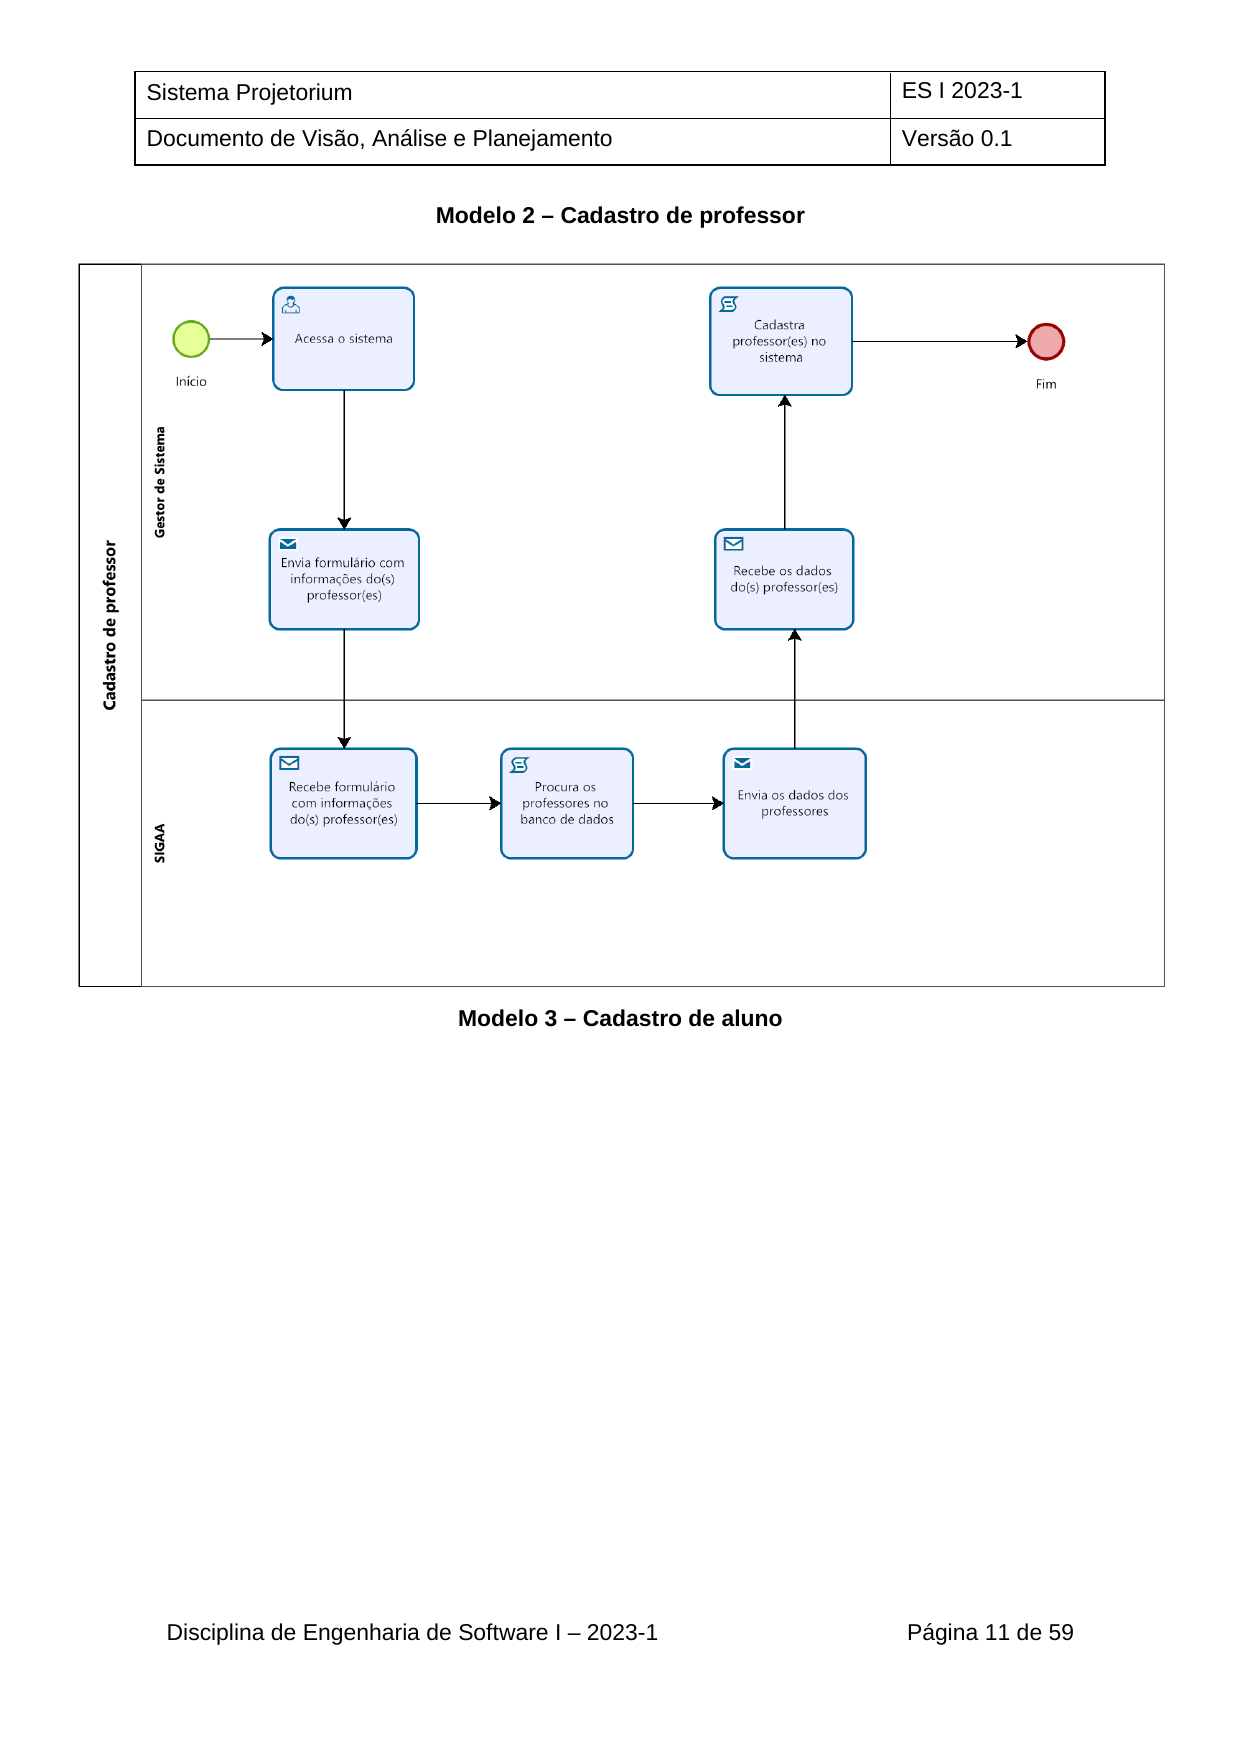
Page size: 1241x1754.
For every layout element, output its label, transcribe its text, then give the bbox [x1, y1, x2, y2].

text Modelo 3 – Cadastro de aluno [148, 1005, 1092, 1031]
picture [72, 244, 1170, 1005]
text Modelo 2 – Cadastro de professor [148, 202, 1092, 228]
